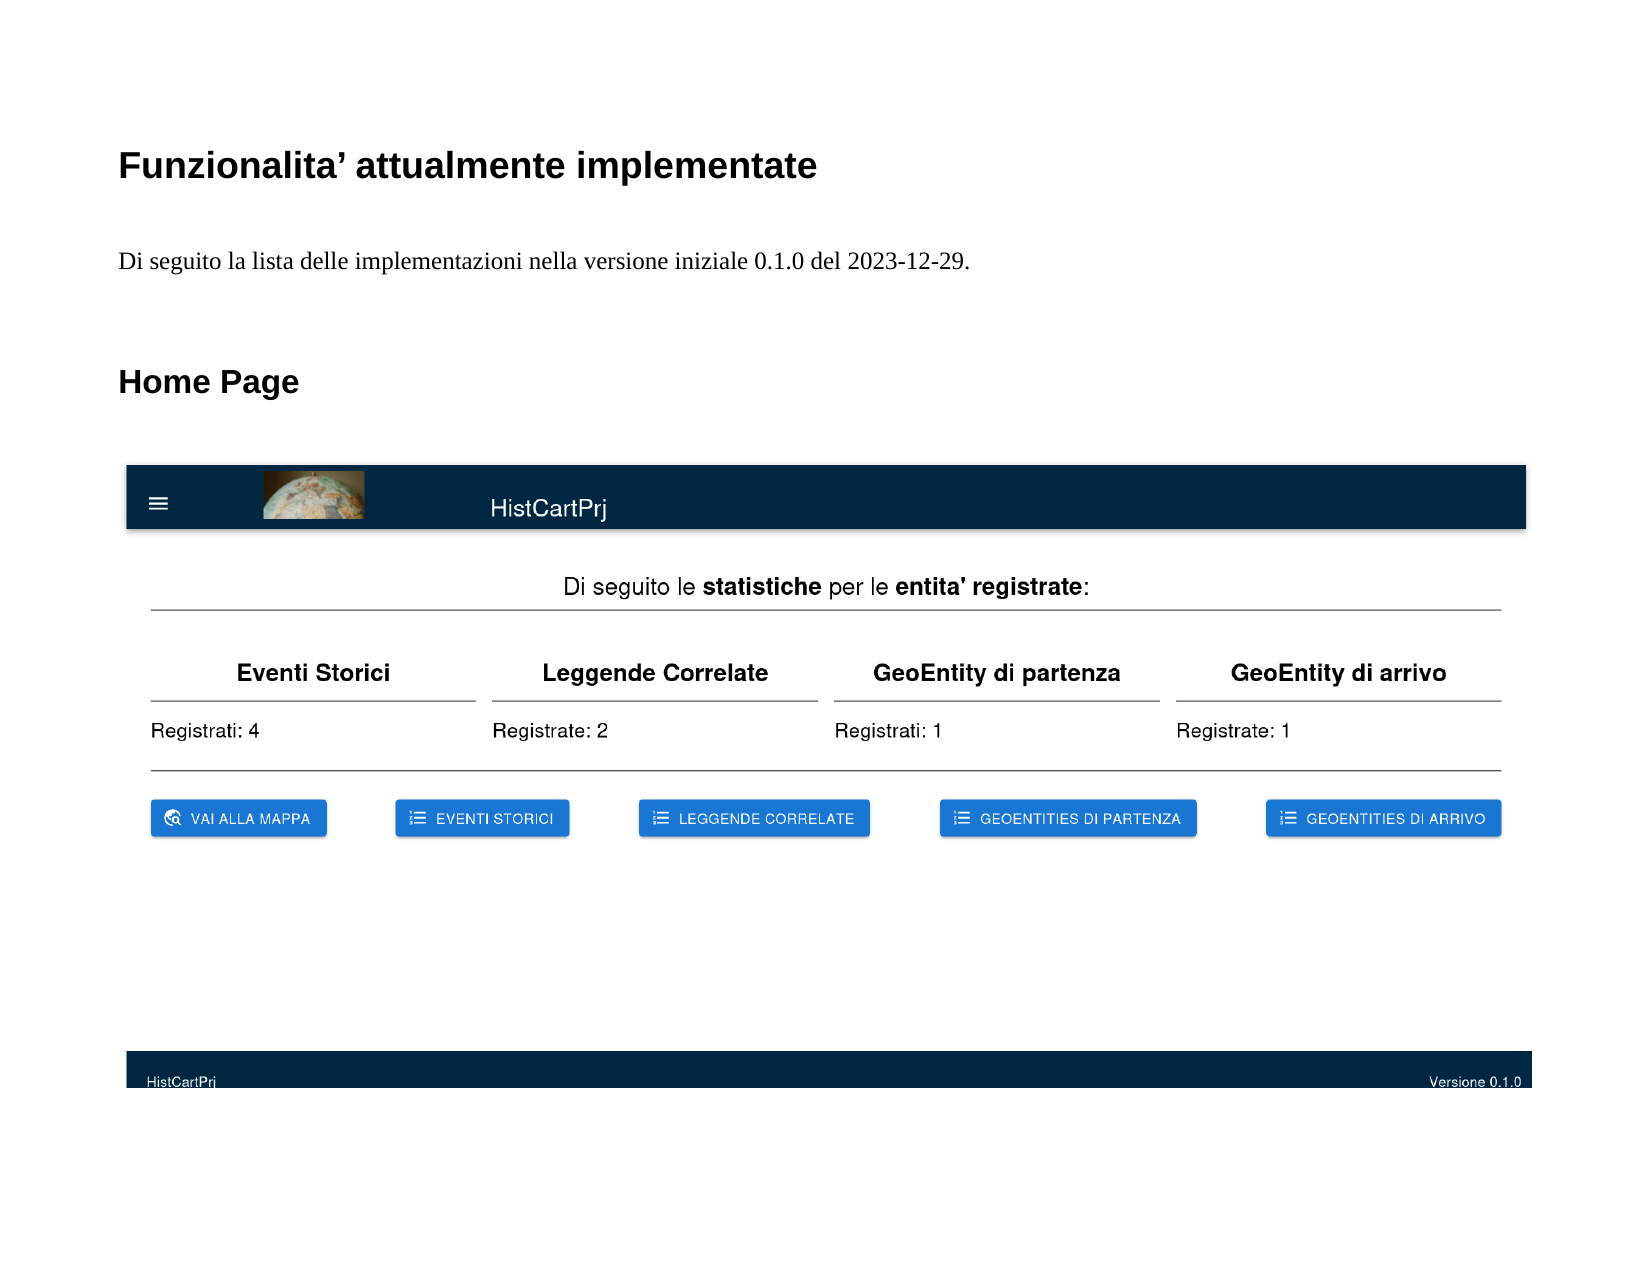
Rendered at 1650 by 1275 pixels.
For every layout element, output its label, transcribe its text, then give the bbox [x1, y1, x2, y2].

text Di seguito la lista delle implementazioni nella versione iniziale 0.1.0 del 2023-12-29. [118, 246, 1532, 275]
subtitle Home Page [118, 362, 1532, 401]
picture [118, 461, 1532, 1088]
subtitle Funzionalita’ attualmente implementate [118, 143, 1532, 186]
